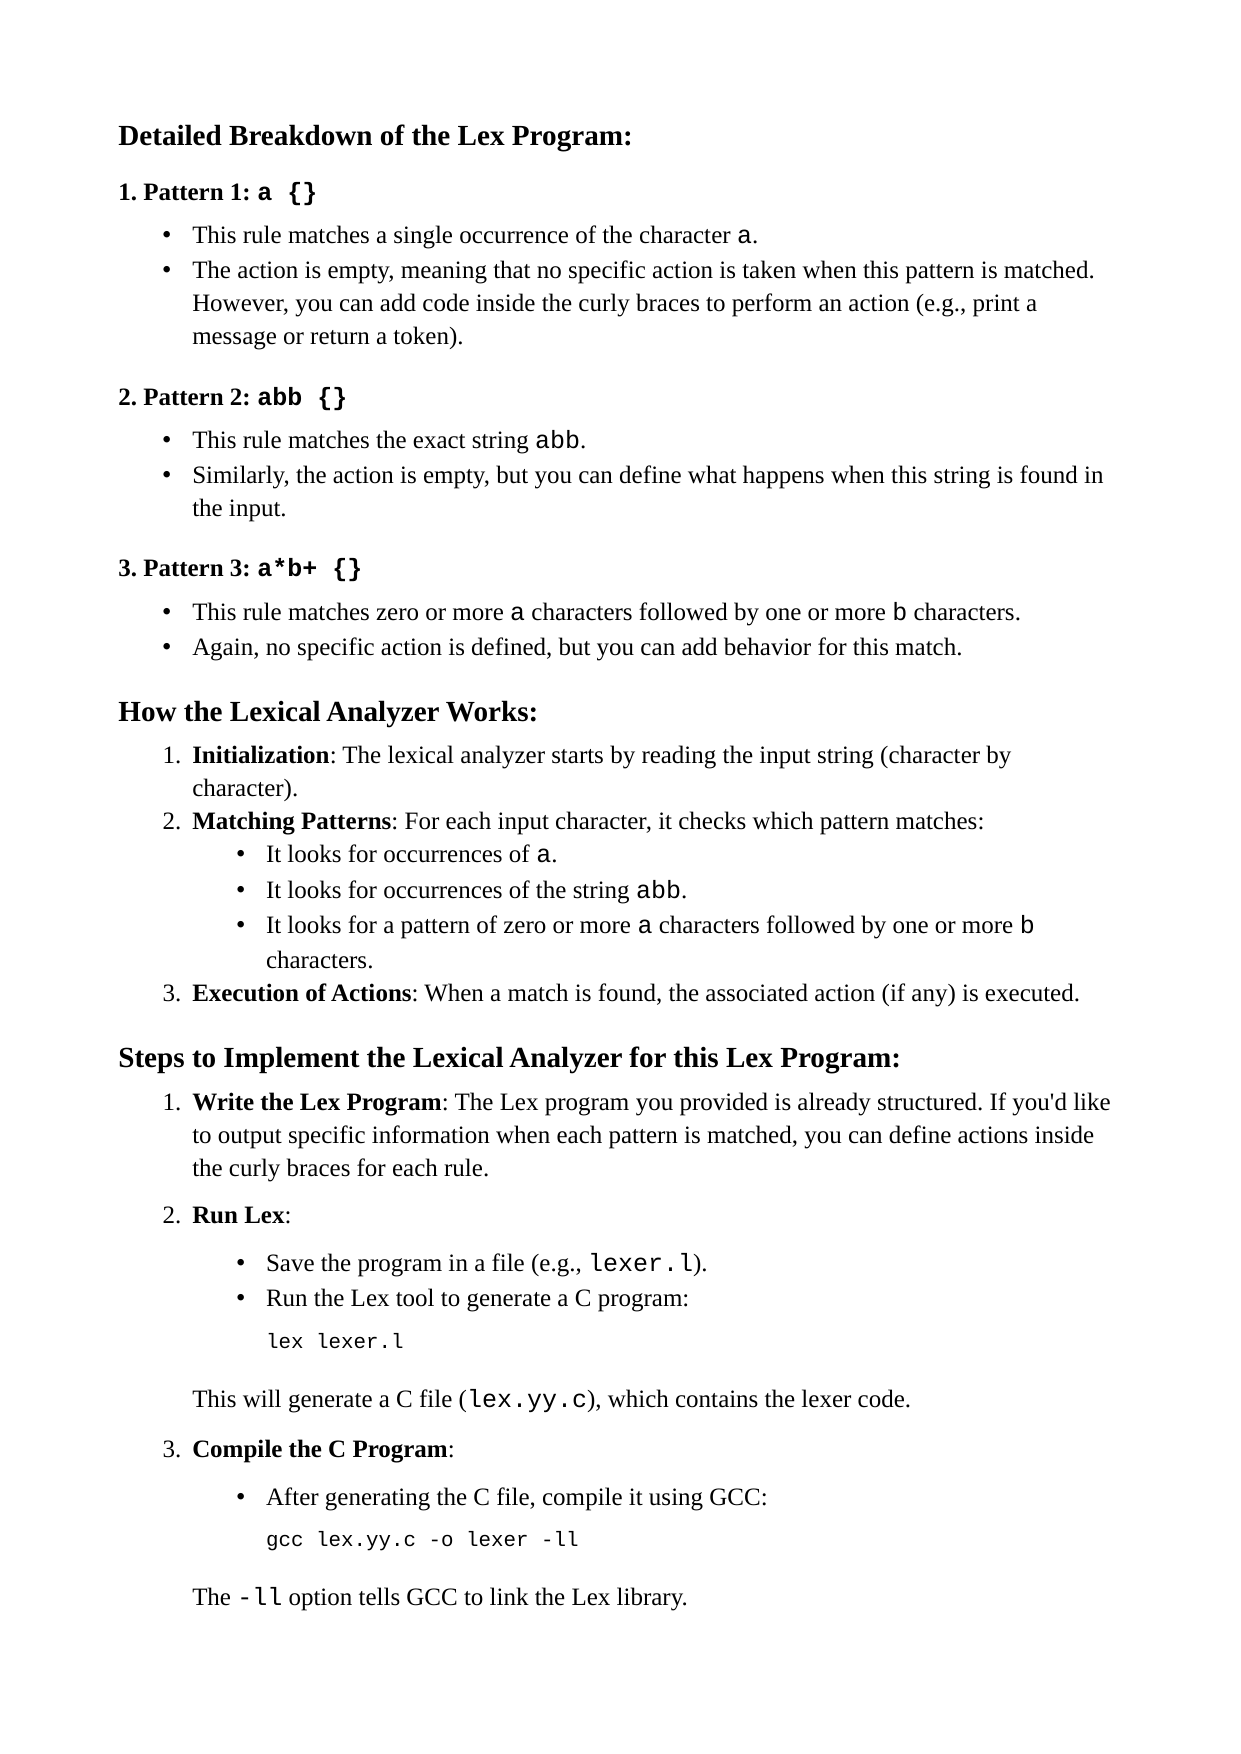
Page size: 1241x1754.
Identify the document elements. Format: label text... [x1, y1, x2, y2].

list Similarly, the action is empty, but you can define what happens when this string is found in the input. [162, 460, 1122, 522]
list It looks for occurrences of a. [236, 839, 1122, 870]
list Save the program in a file (e.g., lexer.l). [236, 1248, 1122, 1279]
list The action is empty, meaning that no specific action is taken when this pattern is matched. However, you can add code inside the curly braces to perform an action (e.g., print a message or return a token). [162, 255, 1122, 350]
subtitle How the Lexical Analyzer Works: [118, 694, 1122, 728]
list gcc lex.yy.c -o lexer -ll [236, 1529, 1122, 1553]
list Compile the C Program: [162, 1434, 1122, 1463]
subtitle Steps to Implement the Lexical Analyzer for this Lex Program: [118, 1041, 1122, 1074]
list This rule matches a single occurrence of the character a. [162, 220, 1122, 251]
subtitle 2. Pattern 2: abb {} [118, 382, 1122, 412]
list It looks for occurrences of the string abb. [236, 875, 1122, 906]
list Write the Lex Program: The Lex program you provided is already structured. If you'd like to output specific information when each pattern is matched, you can define actions inside the curly braces for each rule. [162, 1087, 1122, 1181]
list Again, no specific action is defined, but you can add behavior for this match. [162, 632, 1122, 661]
list This will generate a C file (lex.yy.c), which contains the lexer code. [162, 1384, 1122, 1415]
list Run the Lex tool to generate a C program: [236, 1283, 1122, 1312]
subtitle Detailed Breakdown of the Lex Program: [118, 118, 1122, 152]
list lex lexer.l [236, 1331, 1122, 1354]
list Run Lex: [162, 1200, 1122, 1229]
list After generating the C file, compile it using GCC: [236, 1482, 1122, 1510]
subtitle 1. Pattern 1: a {} [118, 177, 1122, 207]
list Matching Patterns: For each input character, it checks which pattern matches: [162, 806, 1122, 835]
list It looks for a pattern of zero or more a characters followed by one or more b characters. [236, 910, 1122, 974]
list Initialization: The lexical analyzer starts by reading the input string (character by character). [162, 740, 1122, 802]
list This rule matches zero or more a characters followed by one or more b characters. [162, 597, 1122, 628]
list Execution of Actions: When a match is found, the associated action (if any) is executed. [162, 978, 1122, 1007]
list This rule matches the exact string abb. [162, 425, 1122, 456]
subtitle 3. Pattern 3: a*b+ {} [118, 553, 1122, 584]
list The -ll option tells GCC to link the Lex library. [162, 1582, 1122, 1613]
